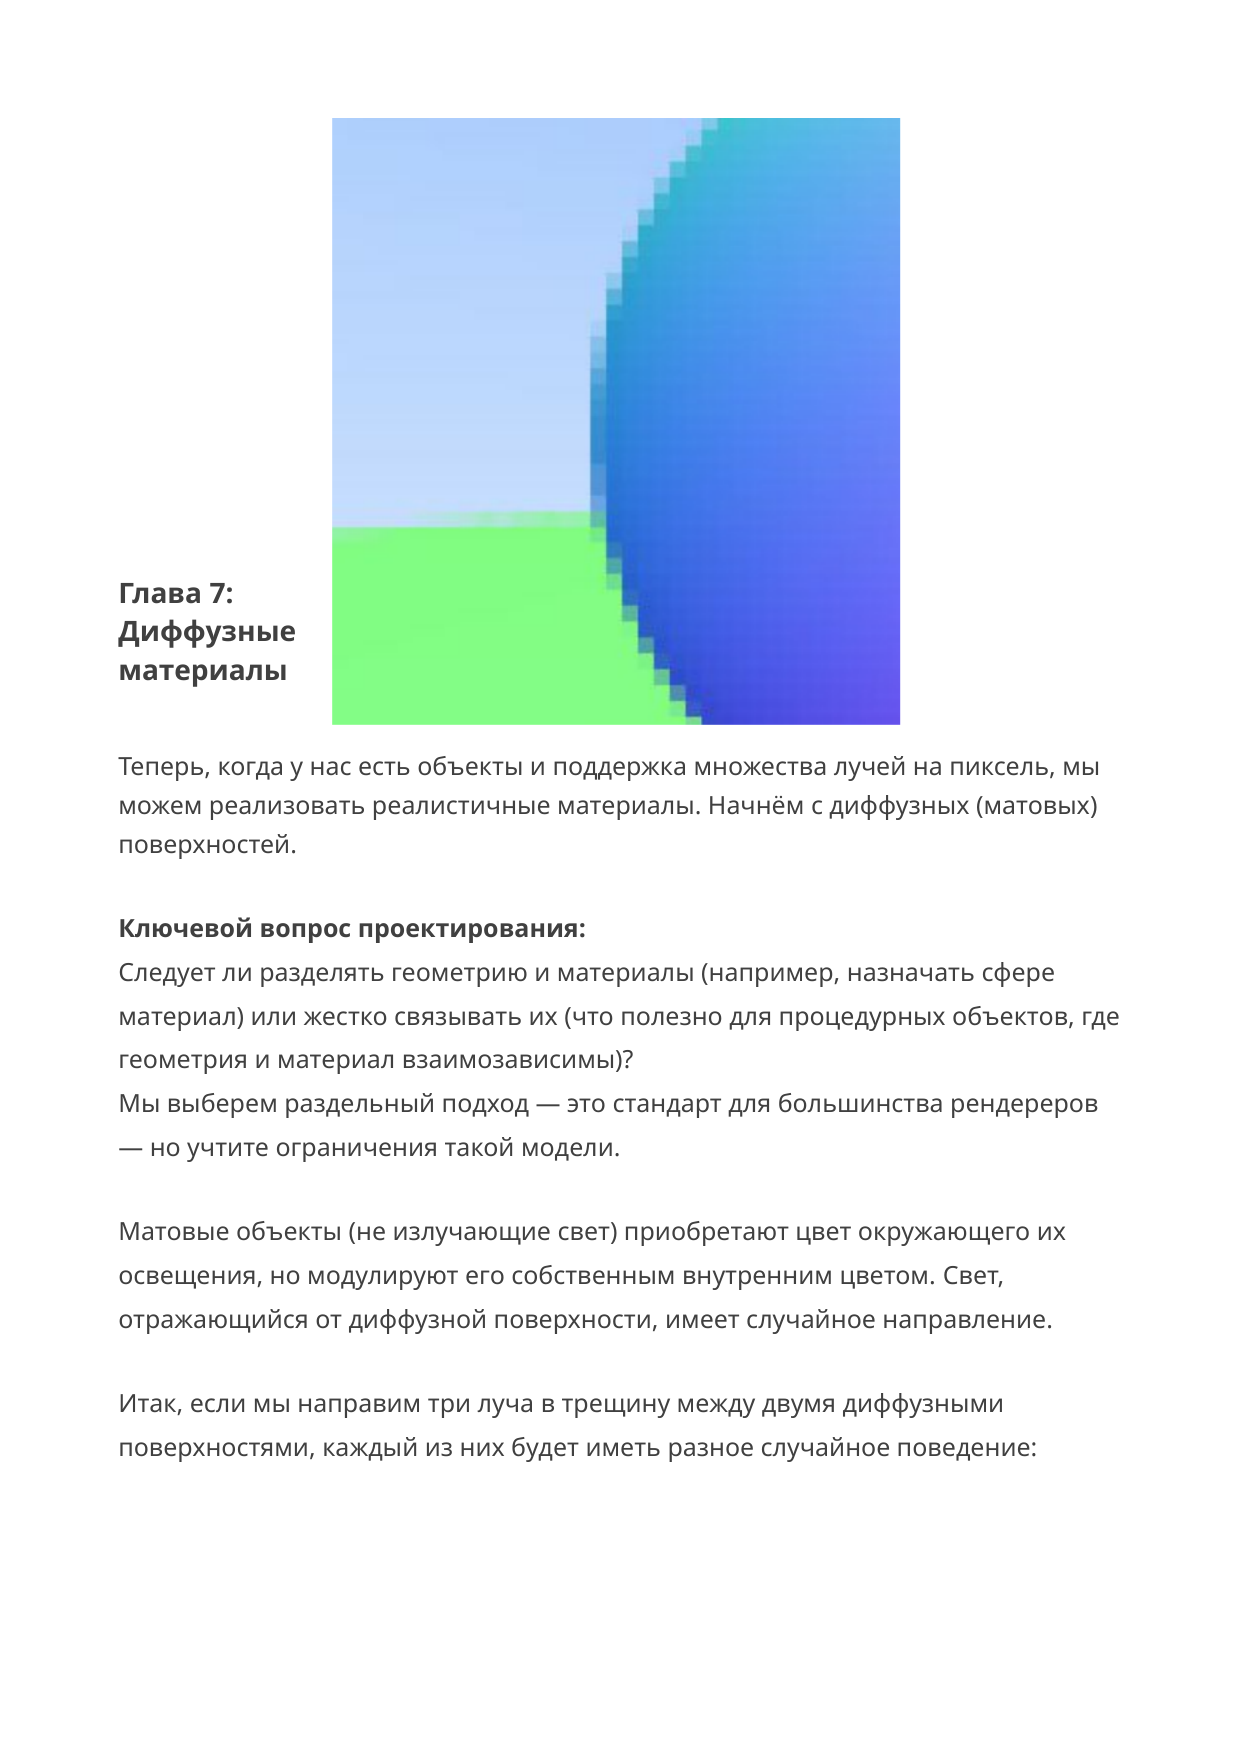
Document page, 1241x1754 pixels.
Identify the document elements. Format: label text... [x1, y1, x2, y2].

picture [331, 118, 909, 730]
text Матовые объекты (не излучающие свет) приобретают цвет окружающего их освещения, но модулируют его собственным внутренним цветом. Свет, отражающийся от диффузной поверхности, имеет случайное направление. [118, 1204, 1122, 1335]
text Теперь, когда у нас есть объекты и поддержка множества лучей на пиксель, мы можем реализовать реалистичные материалы. Начнём с диффузных (матовых) поверхностей. [118, 748, 1122, 861]
subtitle [909, 573, 1122, 688]
text Ключевой вопрос проектирования: Следует ли разделять геометрию и материалы (например, назначать сфере материал) или жестко связывать их (что полезно для процедурных объектов, где геометрия и материал взаимозависимы)? Мы выберем раздельный подход — это стандарт для большинства рендереров — но учтите ограничения такой модели. [118, 901, 1122, 1163]
subtitle Глава 7: Диффузные материалы [118, 573, 331, 688]
text Итак, если мы направим три луча в трещину между двумя диффузными поверхностями, каждый из них будет иметь разное случайное поведение: [118, 1376, 1122, 1463]
